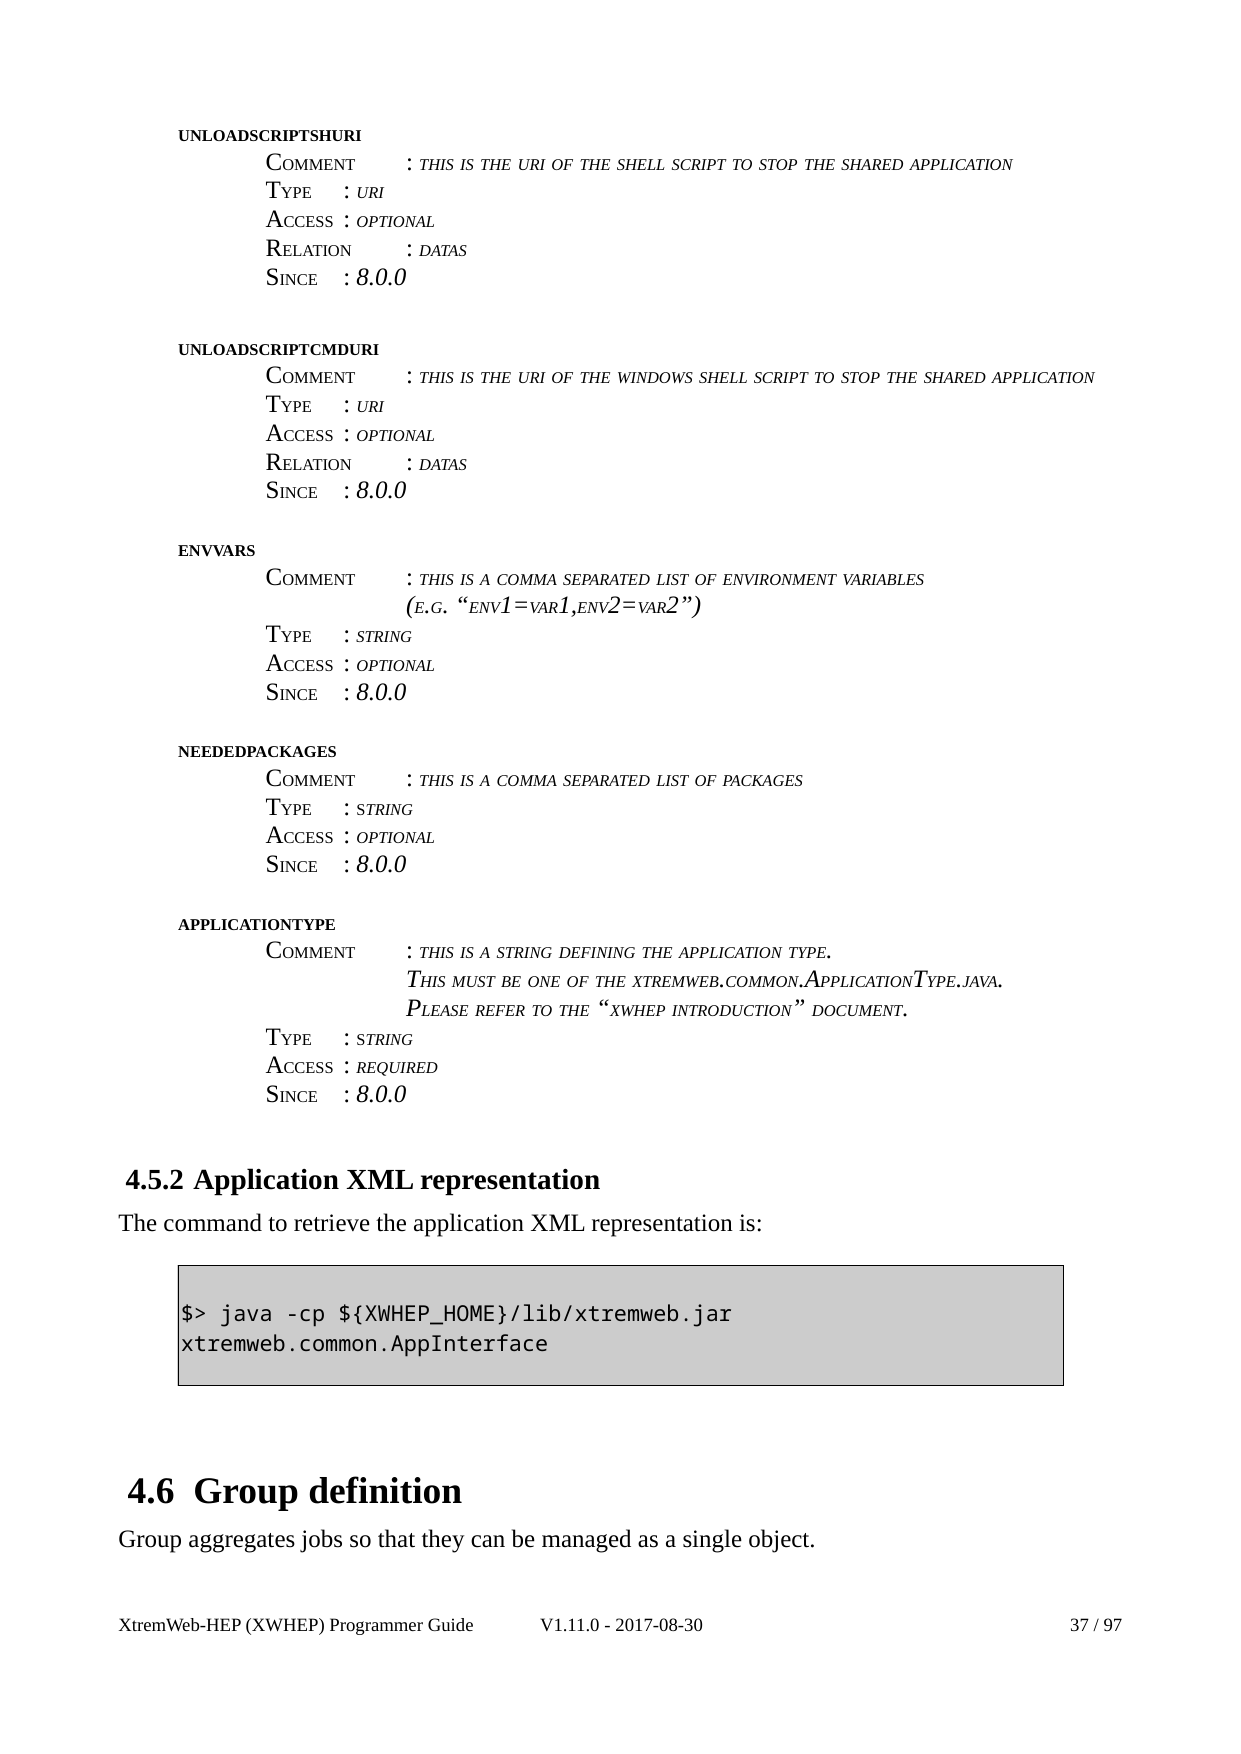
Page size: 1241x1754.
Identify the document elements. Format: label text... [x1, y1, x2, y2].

text $> java -cp ${XWHEP_HOME}/lib/xtremweb.jar xtremweb.common.AppInterface [179, 1295, 1063, 1355]
text Comment : this is a string defining the application type. This must be one of the xtremweb.common.ApplicationType.java. Please refer to the “xwhep introduction” document. [265, 936, 1122, 1022]
text Relation : datas [265, 447, 1122, 476]
text Type : uri [265, 389, 1122, 418]
text unloadscriptcmduri [178, 332, 1122, 361]
text Type : string [265, 1022, 1122, 1051]
text Since : 8.0.0 [265, 262, 1122, 291]
text Access : optional [265, 418, 1122, 447]
text Type : string [265, 792, 1122, 821]
text Comment : this is a comma separated list of environment variables (e.g. “env1=var1,env2=var2”) [265, 562, 1122, 619]
text Access : optional [265, 821, 1122, 849]
text envvars [178, 533, 1122, 562]
subtitle Application XML representation [118, 1162, 1122, 1195]
text Comment : this is the uri of the shell script to stop the shared application [265, 147, 1122, 176]
text Since : 8.0.0 [265, 677, 1122, 706]
text Since : 8.0.0 [265, 849, 1122, 878]
text Group aggregates jobs so that they can be managed as a single object. [118, 1524, 1122, 1552]
text neededpackages [178, 734, 1122, 763]
text Access : optional [265, 204, 1122, 233]
text applicationtype [178, 907, 1122, 936]
text Access : optional [265, 648, 1122, 677]
text Comment : this is the uri of the windows shell script to stop the shared application [265, 361, 1122, 389]
text Relation : datas [265, 233, 1122, 262]
text Type : string [265, 619, 1122, 648]
subtitle Group definition [118, 1468, 1122, 1511]
text Since : 8.0.0 [265, 476, 1122, 504]
text The command to retrieve the application XML representation is: [118, 1208, 1122, 1237]
text Comment : this is a comma separated list of packages [265, 763, 1122, 792]
text Since : 8.0.0 [265, 1079, 1122, 1108]
text unloadscriptshuri [178, 118, 1122, 147]
text Type : uri [265, 176, 1122, 204]
text Access : required [265, 1051, 1122, 1079]
